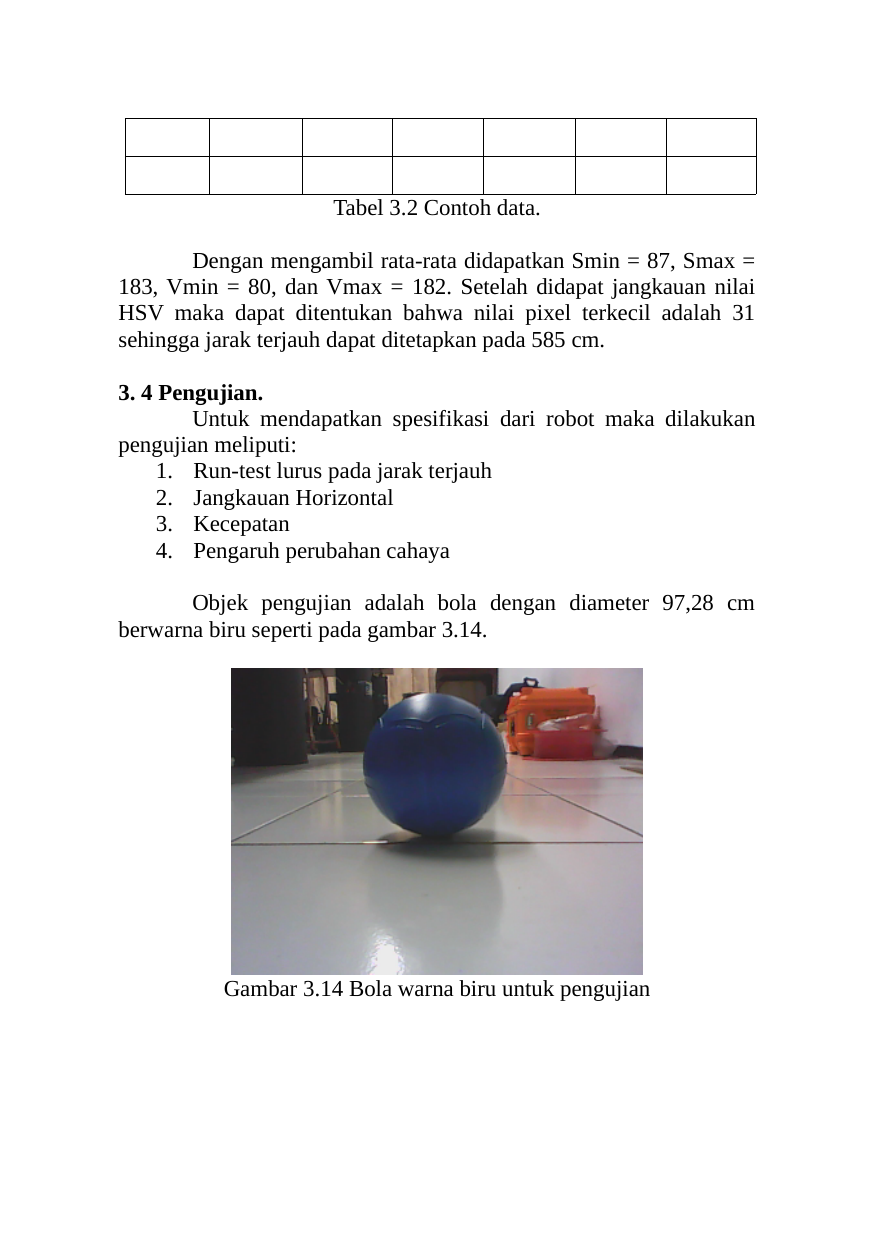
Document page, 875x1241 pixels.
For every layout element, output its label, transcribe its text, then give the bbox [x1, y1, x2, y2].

table_cell [210, 157, 302, 194]
table_header [484, 119, 575, 156]
text Gambar 3.14 Bola warna biru untuk pengujian [118, 668, 756, 1001]
text Tabel 3.2 Contoh data. [118, 194, 756, 220]
table_cell [576, 157, 666, 194]
text Objek pengujian adalah bola dengan diameter 97,28 cm berwarna biru seperti pada gambar 3.14. [118, 589, 756, 642]
list Run-test lurus pada jarak terjauh [156, 458, 756, 484]
text 3. 4 Pengujian. [118, 378, 756, 405]
table_header [393, 119, 483, 156]
list Jangkauan Horizontal [156, 484, 756, 510]
table_cell [484, 157, 575, 194]
picture [231, 668, 643, 975]
list Kecepatan [156, 510, 756, 537]
table_header [576, 119, 666, 156]
table_header [210, 119, 302, 156]
text Dengan mengambil rata-rata didapatkan Smin = 87, Smax = 183, Vmin = 80, dan Vmax = 182. Setelah didapat jangkauan nilai HSV maka dapat ditentukan bahwa nilai pixel terkecil adalah 31 sehingga jarak terjauh dapat ditetapkan pada 585 cm. [118, 247, 756, 352]
table_header [126, 119, 209, 156]
table_header [667, 119, 756, 156]
text Untuk mendapatkan spesifikasi dari robot maka dilakukan pengujian meliputi: [118, 405, 756, 458]
table_cell [126, 157, 209, 194]
table_header [303, 119, 392, 156]
table_cell [303, 157, 392, 194]
list Pengaruh perubahan cahaya [156, 537, 756, 563]
table_cell [667, 157, 756, 194]
table_cell [393, 157, 483, 194]
